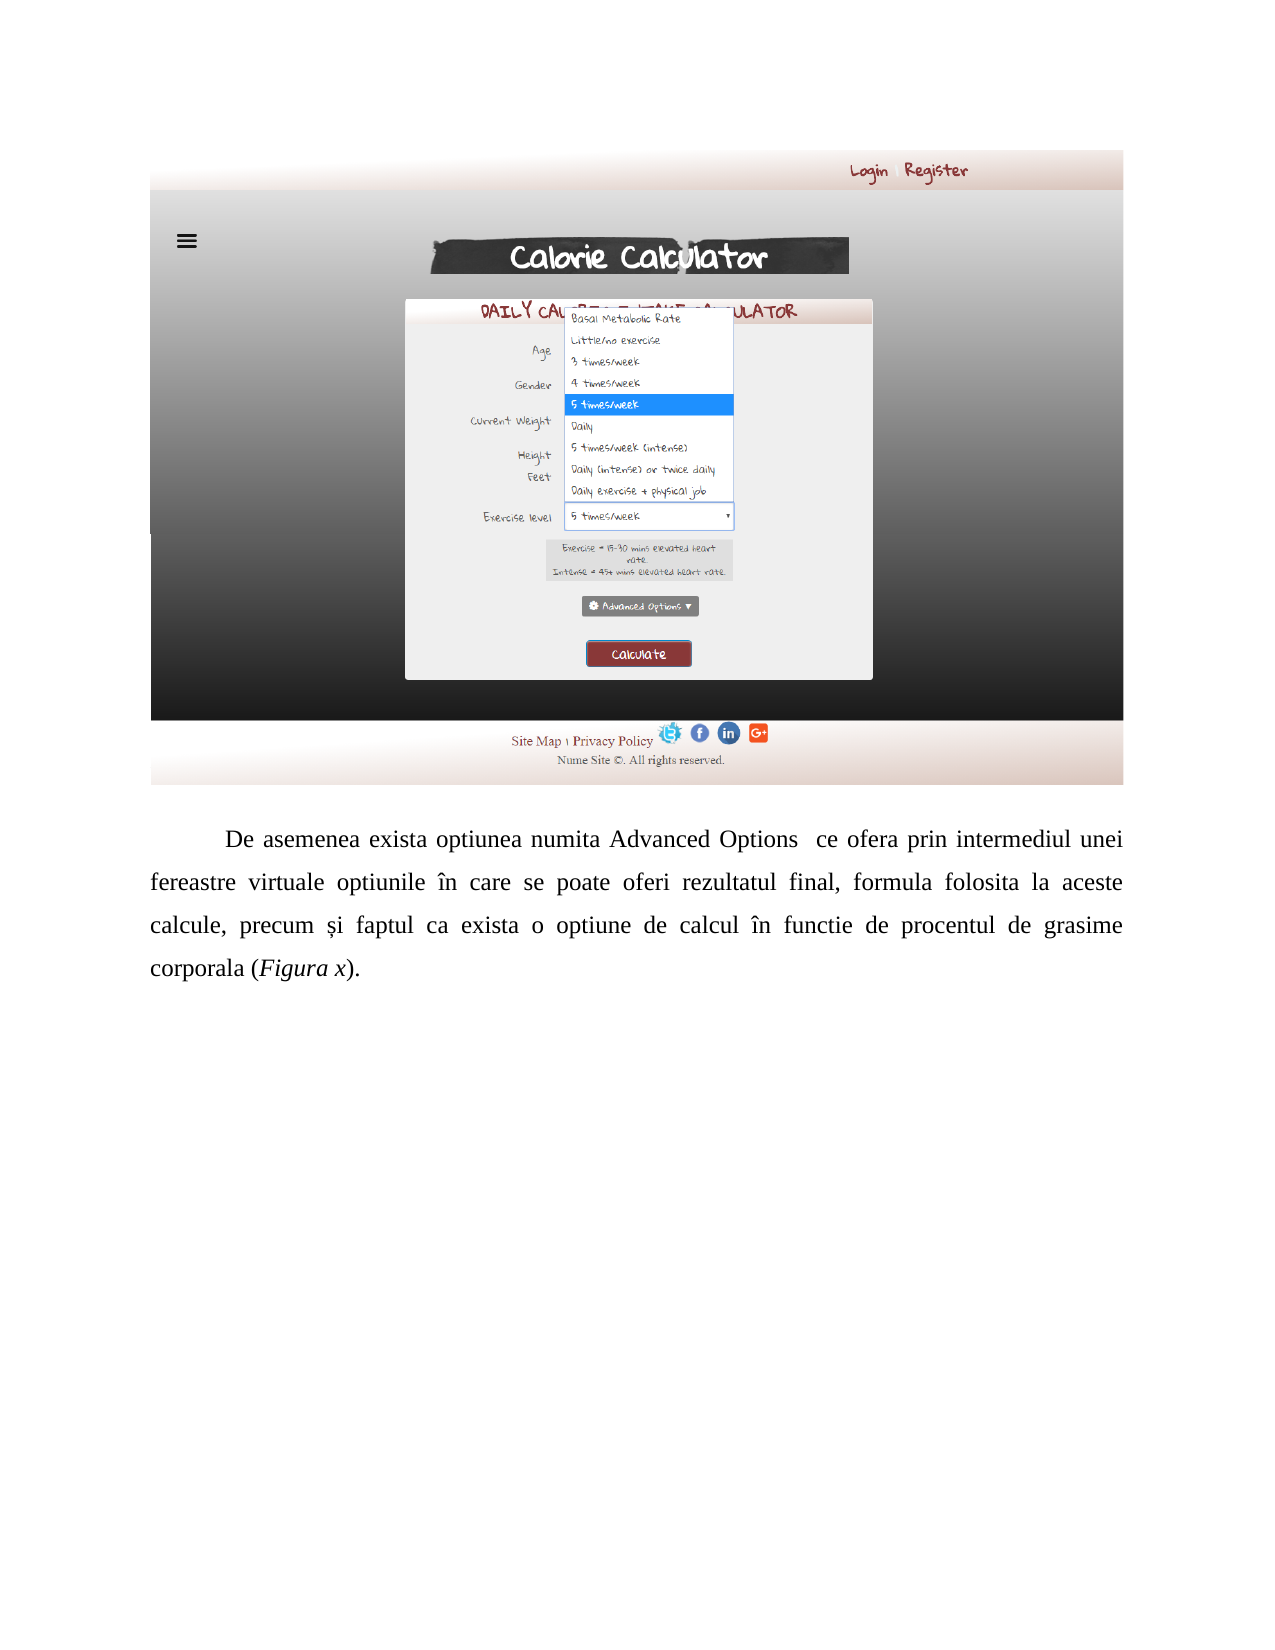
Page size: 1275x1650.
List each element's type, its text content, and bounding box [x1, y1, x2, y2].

picture [150, 150, 1124, 786]
text De asemenea exista optiunea numita Advanced Options ce ofera prin intermediul unei fereastre virtuale optiunile în care se poate oferi rezultatul final, formula folosita la aceste calcule, precum și faptul ca exista o optiune de calcul în functie de procentul de grasime corporala (Figura x). [150, 824, 1125, 982]
